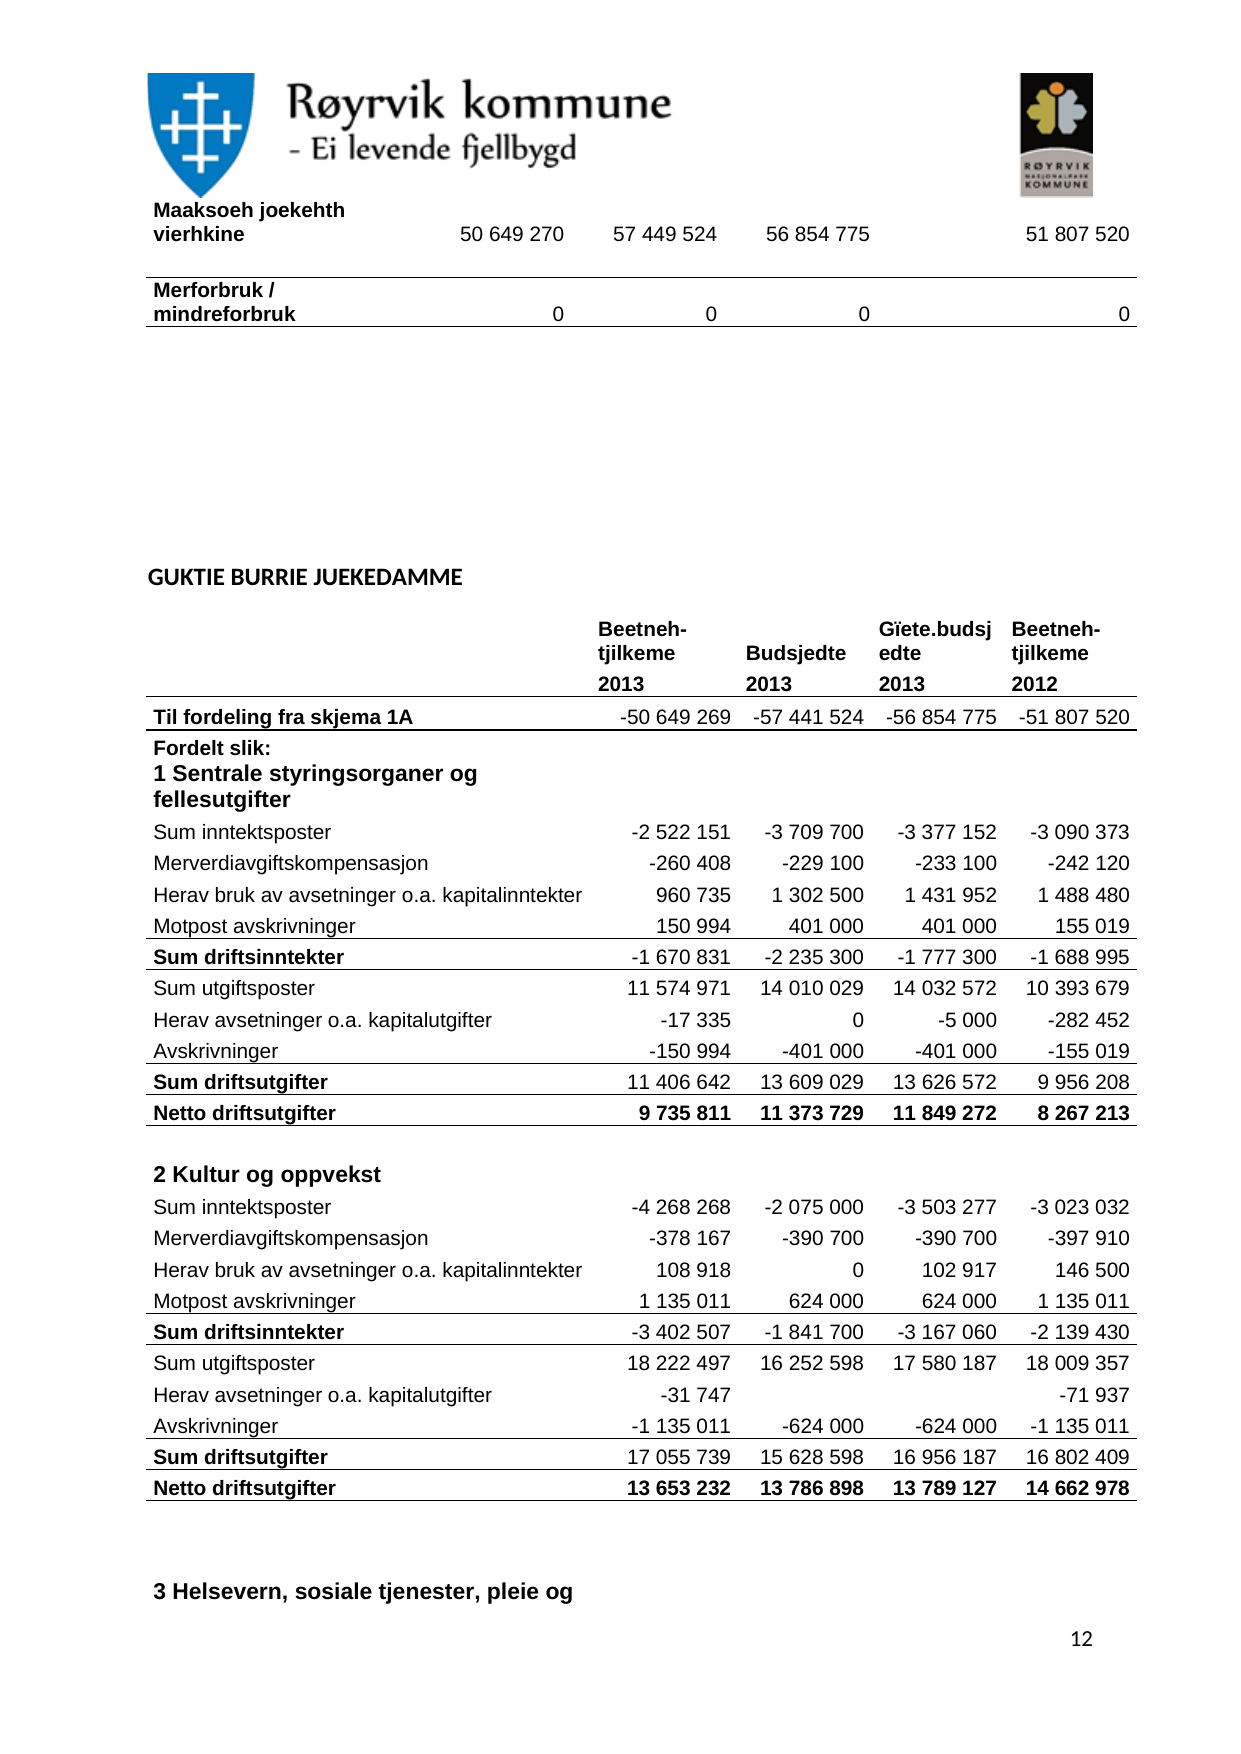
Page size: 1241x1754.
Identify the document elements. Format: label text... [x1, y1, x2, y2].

table_cell 0 [877, 278, 1137, 326]
table_cell -1 841 700 [738, 1314, 871, 1344]
table_cell -3 167 060 [871, 1314, 1004, 1344]
table_cell Merverdiavgiftskompensasjon [146, 844, 591, 875]
table_cell [738, 1501, 871, 1573]
table_cell 11 849 272 [871, 1095, 1004, 1125]
table_cell -17 335 [591, 1000, 738, 1031]
table_cell [871, 1501, 1004, 1573]
table_cell [871, 1156, 1004, 1188]
table_cell -3 709 700 [738, 813, 871, 844]
table_cell 155 019 [1004, 906, 1137, 938]
table_cell 2012 [1004, 665, 1137, 696]
table_cell 1 135 011 [591, 1281, 738, 1313]
table_cell -1 135 011 [591, 1406, 738, 1438]
table_cell 2013 [738, 665, 871, 696]
table_cell -282 452 [1004, 1000, 1137, 1031]
table_cell 0 [429, 278, 571, 326]
table_cell Sum inntektsposter [146, 813, 591, 844]
table_cell Sum driftsutgifter [146, 1439, 591, 1469]
table_cell [871, 760, 1004, 813]
table_cell [871, 1375, 1004, 1406]
table_header Beetneh-tjilkeme [591, 617, 738, 665]
table_cell [669, 327, 858, 376]
table_cell [591, 1501, 738, 1573]
table_cell [999, 327, 1137, 376]
table_cell 16 802 409 [1004, 1439, 1137, 1469]
table_header Gïete.budsjedte [871, 617, 1004, 665]
table_cell 10 393 679 [1004, 970, 1137, 1000]
table_cell [591, 1573, 738, 1604]
table_cell -390 700 [871, 1219, 1004, 1250]
table_cell 3 Helsevern, sosiale tjenester, pleie og [146, 1573, 591, 1604]
table_cell -3 023 032 [1004, 1188, 1137, 1219]
table_cell 13 626 572 [871, 1064, 1004, 1094]
table_cell [146, 246, 429, 277]
table_cell -71 937 [1004, 1375, 1137, 1406]
table_header Beetneh-tjilkeme [1004, 617, 1137, 665]
table_cell 1 431 952 [871, 875, 1004, 906]
table_cell [1004, 731, 1137, 760]
table_cell -378 167 [591, 1219, 738, 1250]
table_cell 13 789 127 [871, 1470, 1004, 1500]
table_cell -2 235 300 [738, 939, 871, 969]
table_cell Motpost avskrivninger [146, 906, 591, 938]
table_cell 17 055 739 [591, 1439, 738, 1469]
table_cell 15 628 598 [738, 1439, 871, 1469]
table_cell -3 090 373 [1004, 813, 1137, 844]
table_cell -57 441 524 [738, 697, 871, 729]
picture [147, 73, 1093, 198]
table_cell -150 994 [591, 1031, 738, 1063]
table_cell [571, 246, 724, 277]
table_cell Til fordeling fra skjema 1A [146, 697, 591, 729]
table_cell -3 402 507 [591, 1314, 738, 1344]
table_cell 0 [571, 278, 724, 326]
table_cell 14 662 978 [1004, 1470, 1137, 1500]
table_cell [591, 1126, 738, 1156]
table_cell Netto driftsutgifter [146, 1470, 591, 1500]
text GUKTIE BURRIE JUEKEDAMME [148, 561, 1093, 591]
table_cell Herav bruk av avsetninger o.a. kapitalinntekter [146, 875, 591, 906]
table_cell 1 302 500 [738, 875, 871, 906]
table_cell 9 956 208 [1004, 1064, 1137, 1094]
table_cell 1 135 011 [1004, 1281, 1137, 1313]
table_header [146, 617, 591, 665]
table_cell -4 268 268 [591, 1188, 738, 1219]
table_cell 150 994 [591, 906, 738, 938]
table_cell -229 100 [738, 844, 871, 875]
table_cell 14 010 029 [738, 970, 871, 1000]
table_cell -1 670 831 [591, 939, 738, 969]
table_cell 624 000 [871, 1281, 1004, 1313]
table_cell 18 009 357 [1004, 1345, 1137, 1375]
table_cell -2 075 000 [738, 1188, 871, 1219]
table_cell [146, 327, 429, 376]
table_cell -397 910 [1004, 1219, 1137, 1250]
table_cell Sum driftsinntekter [146, 1314, 591, 1344]
table_cell 11 574 971 [591, 970, 738, 1000]
table_cell 2 Kultur og oppvekst [146, 1156, 591, 1188]
table_cell [1004, 1501, 1137, 1573]
table_cell [429, 246, 571, 277]
table_cell -155 019 [1004, 1031, 1137, 1063]
table_cell 401 000 [738, 906, 871, 938]
table_cell [1004, 760, 1137, 813]
table_cell -260 408 [591, 844, 738, 875]
table_cell 11 373 729 [738, 1095, 871, 1125]
table_cell [1004, 1573, 1137, 1604]
table_cell 401 000 [871, 906, 1004, 938]
table_cell 9 735 811 [591, 1095, 738, 1125]
table_cell -390 700 [738, 1219, 871, 1250]
table_cell -624 000 [738, 1406, 871, 1438]
table_cell 51 807 520 [877, 198, 1137, 246]
table_cell [429, 327, 548, 376]
table_cell -242 120 [1004, 844, 1137, 875]
table_cell 108 918 [591, 1250, 738, 1281]
table_cell 13 609 029 [738, 1064, 871, 1094]
table_cell 960 735 [591, 875, 738, 906]
table_cell [738, 1126, 871, 1156]
table_cell [738, 1156, 871, 1188]
table_cell -401 000 [738, 1031, 871, 1063]
table_cell [146, 665, 591, 696]
table_cell -1 135 011 [1004, 1406, 1137, 1438]
table_cell 146 500 [1004, 1250, 1137, 1281]
table_cell Netto driftsutgifter [146, 1095, 591, 1125]
table_cell 16 252 598 [738, 1345, 871, 1375]
table_cell [146, 1501, 591, 1573]
table_cell -3 503 277 [871, 1188, 1004, 1219]
table_cell [591, 760, 738, 813]
table_cell 56 854 775 [724, 198, 877, 246]
table_cell Merverdiavgiftskompensasjon [146, 1219, 591, 1250]
table_cell [591, 731, 738, 760]
table_cell 14 032 572 [871, 970, 1004, 1000]
table_cell -51 807 520 [1004, 697, 1137, 729]
table_cell Merforbruk / mindreforbruk [146, 278, 429, 326]
table_cell -1 777 300 [871, 939, 1004, 969]
table_cell 1 Sentrale styringsorganer og fellesutgifter [146, 760, 591, 813]
table_cell -31 747 [591, 1375, 738, 1406]
table_cell 8 267 213 [1004, 1095, 1137, 1125]
table_cell -5 000 [871, 1000, 1004, 1031]
table_cell Sum driftsutgifter [146, 1064, 591, 1094]
table_cell 18 222 497 [591, 1345, 738, 1375]
table_cell Sum utgiftsposter [146, 970, 591, 1000]
table_cell Fordelt slik: [146, 731, 591, 760]
table_cell 2013 [871, 665, 1004, 696]
table_cell -1 688 995 [1004, 939, 1137, 969]
table_cell Maaksoeh joekehth vierhkine [146, 198, 429, 246]
table_cell -624 000 [871, 1406, 1004, 1438]
table_cell [738, 1375, 871, 1406]
table_cell [877, 246, 1137, 277]
table_cell -2 139 430 [1004, 1314, 1137, 1344]
table_header Budsjedte [738, 617, 871, 665]
table_cell 11 406 642 [591, 1064, 738, 1094]
table_cell [724, 246, 877, 277]
table_cell Herav avsetninger o.a. kapitalutgifter [146, 1000, 591, 1031]
table_cell 624 000 [738, 1281, 871, 1313]
table_cell 1 488 480 [1004, 875, 1137, 906]
table_cell Avskrivninger [146, 1031, 591, 1063]
table_cell 0 [724, 278, 877, 326]
table_cell -2 522 151 [591, 813, 738, 844]
table_cell [1004, 1156, 1137, 1188]
table_cell 16 956 187 [871, 1439, 1004, 1469]
table_cell 2013 [591, 665, 738, 696]
table_cell [738, 760, 871, 813]
table_cell [738, 1573, 871, 1604]
table_cell 57 449 524 [571, 198, 724, 246]
table_cell [858, 327, 999, 376]
table_cell [871, 731, 1004, 760]
table_cell 13 653 232 [591, 1470, 738, 1500]
table_cell [146, 1126, 591, 1156]
table_cell 17 580 187 [871, 1345, 1004, 1375]
table_cell 102 917 [871, 1250, 1004, 1281]
table_cell -401 000 [871, 1031, 1004, 1063]
table_cell Avskrivninger [146, 1406, 591, 1438]
table_cell 50 649 270 [429, 198, 571, 246]
table_cell [591, 1156, 738, 1188]
table_cell -56 854 775 [871, 697, 1004, 729]
table_cell [549, 327, 669, 376]
table_cell [871, 1573, 1004, 1604]
table_cell 0 [738, 1000, 871, 1031]
table_cell Sum inntektsposter [146, 1188, 591, 1219]
table_cell -50 649 269 [591, 697, 738, 729]
table_cell -3 377 152 [871, 813, 1004, 844]
table_cell [1004, 1126, 1137, 1156]
table_cell [738, 731, 871, 760]
table_cell [871, 1126, 1004, 1156]
table_cell Herav bruk av avsetninger o.a. kapitalinntekter [146, 1250, 591, 1281]
table_cell 13 786 898 [738, 1470, 871, 1500]
table_cell Sum utgiftsposter [146, 1345, 591, 1375]
table_cell 0 [738, 1250, 871, 1281]
table_cell Motpost avskrivninger [146, 1281, 591, 1313]
table_cell Sum driftsinntekter [146, 939, 591, 969]
table_cell -233 100 [871, 844, 1004, 875]
table_cell Herav avsetninger o.a. kapitalutgifter [146, 1375, 591, 1406]
